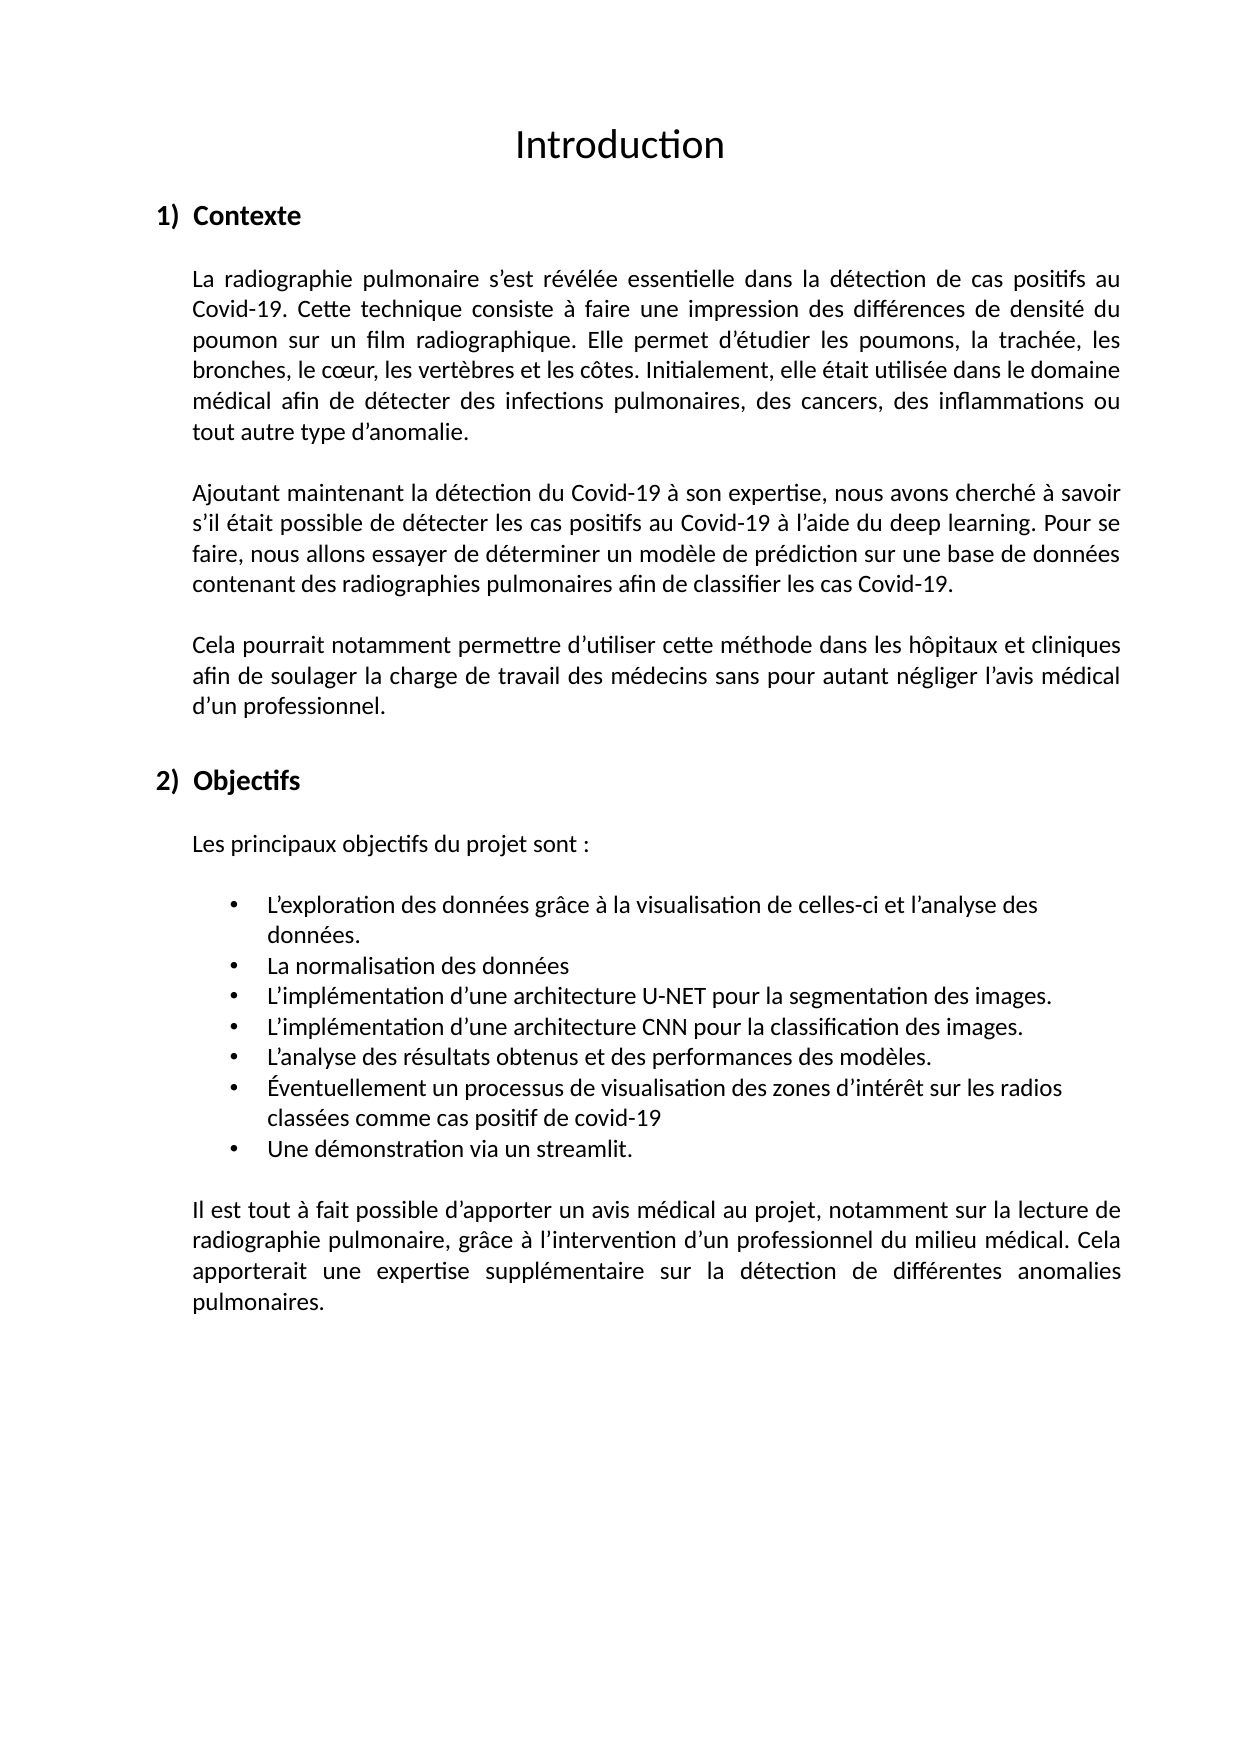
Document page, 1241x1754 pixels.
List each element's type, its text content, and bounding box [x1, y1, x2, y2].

list L’implémentation d’une architecture CNN pour la classification des images. [229, 1011, 1122, 1041]
list La normalisation des données [229, 950, 1122, 980]
list Contexte [156, 197, 1122, 233]
list Éventuellement un processus de visualisation des zones d’intérêt sur les radios classées comme cas positif de covid-19 [229, 1072, 1122, 1133]
text Les principaux objectifs du projet sont : [192, 828, 1122, 858]
text Cela pourrait notamment permettre d’utiliser cette méthode dans les hôpitaux et cliniques afin de soulager la charge de travail des médecins sans pour autant négliger l’avis médical d’un professionnel. [192, 629, 1122, 721]
text Il est tout à fait possible d’apporter un avis médical au projet, notamment sur la lecture de radiographie pulmonaire, grâce à l’intervention d’un professionnel du milieu médical. Cela apporterait une expertise supplémentaire sur la détection de différentes anomalies pulmonaires. [192, 1194, 1122, 1316]
list Objectifs [156, 762, 1122, 797]
list L’analyse des résultats obtenus et des performances des modèles. [229, 1041, 1122, 1072]
list L’implémentation d’une architecture U-NET pour la segmentation des images. [229, 980, 1122, 1011]
list Une démonstration via un streamlit. [229, 1133, 1122, 1163]
text Introduction [118, 118, 1122, 169]
list L’exploration des données grâce à la visualisation de celles-ci et l’analyse des données. [229, 889, 1122, 950]
text La radiographie pulmonaire s’est révélée essentielle dans la détection de cas positifs au Covid-19. Cette technique consiste à faire une impression des différences de densité du poumon sur un film radiographique. Elle permet d’étudier les poumons, la trachée, les bronches, le cœur, les vertèbres et les côtes. Initialement, elle était utilisée dans le domaine médical afin de détecter des infections pulmonaires, des cancers, des inflammations ou tout autre type d’anomalie. [192, 263, 1122, 446]
text Ajoutant maintenant la détection du Covid-19 à son expertise, nous avons cherché à savoir s’il était possible de détecter les cas positifs au Covid-19 à l’aide du deep learning. Pour se faire, nous allons essayer de déterminer un modèle de prédiction sur une base de données contenant des radiographies pulmonaires afin de classifier les cas Covid-19. [192, 477, 1122, 599]
